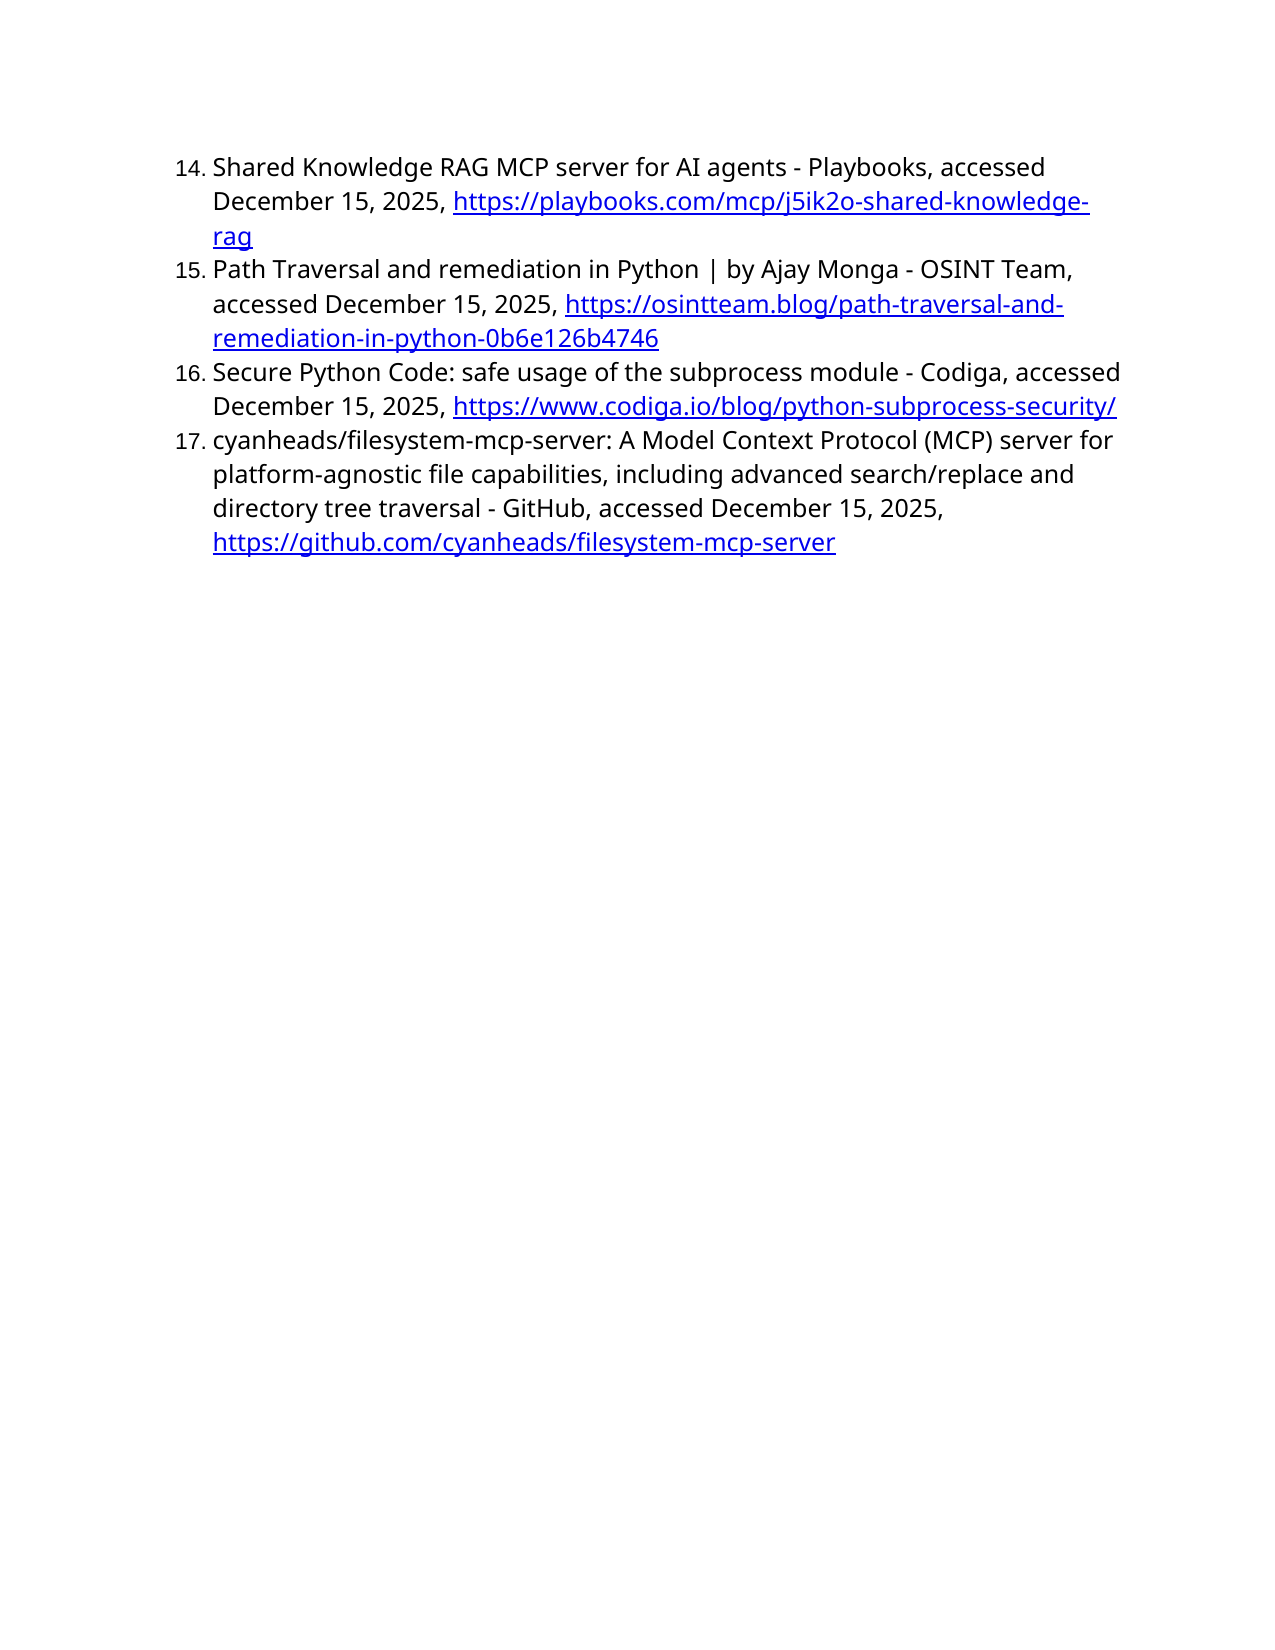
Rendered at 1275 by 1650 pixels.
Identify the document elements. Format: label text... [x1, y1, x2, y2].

list cyanheads/filesystem-mcp-server: A Model Context Protocol (MCP) server for platform-agnostic file capabilities, including advanced search/replace and directory tree traversal - GitHub, accessed December 15, 2025, https://github.com/cyanheads/filesystem-mcp-server [175, 422, 1125, 559]
list Shared Knowledge RAG MCP server for AI agents - Playbooks, accessed December 15, 2025, https://playbooks.com/mcp/j5ik2o-shared-knowledge-rag [175, 150, 1125, 252]
list Secure Python Code: safe usage of the subprocess module - Codiga, accessed December 15, 2025, https://www.codiga.io/blog/python-subprocess-security/ [175, 354, 1125, 422]
list Path Traversal and remediation in Python | by Ajay Monga - OSINT Team, accessed December 15, 2025, https://osintteam.blog/path-traversal-and-remediation-in-python-0b6e126b4746 [175, 252, 1125, 354]
